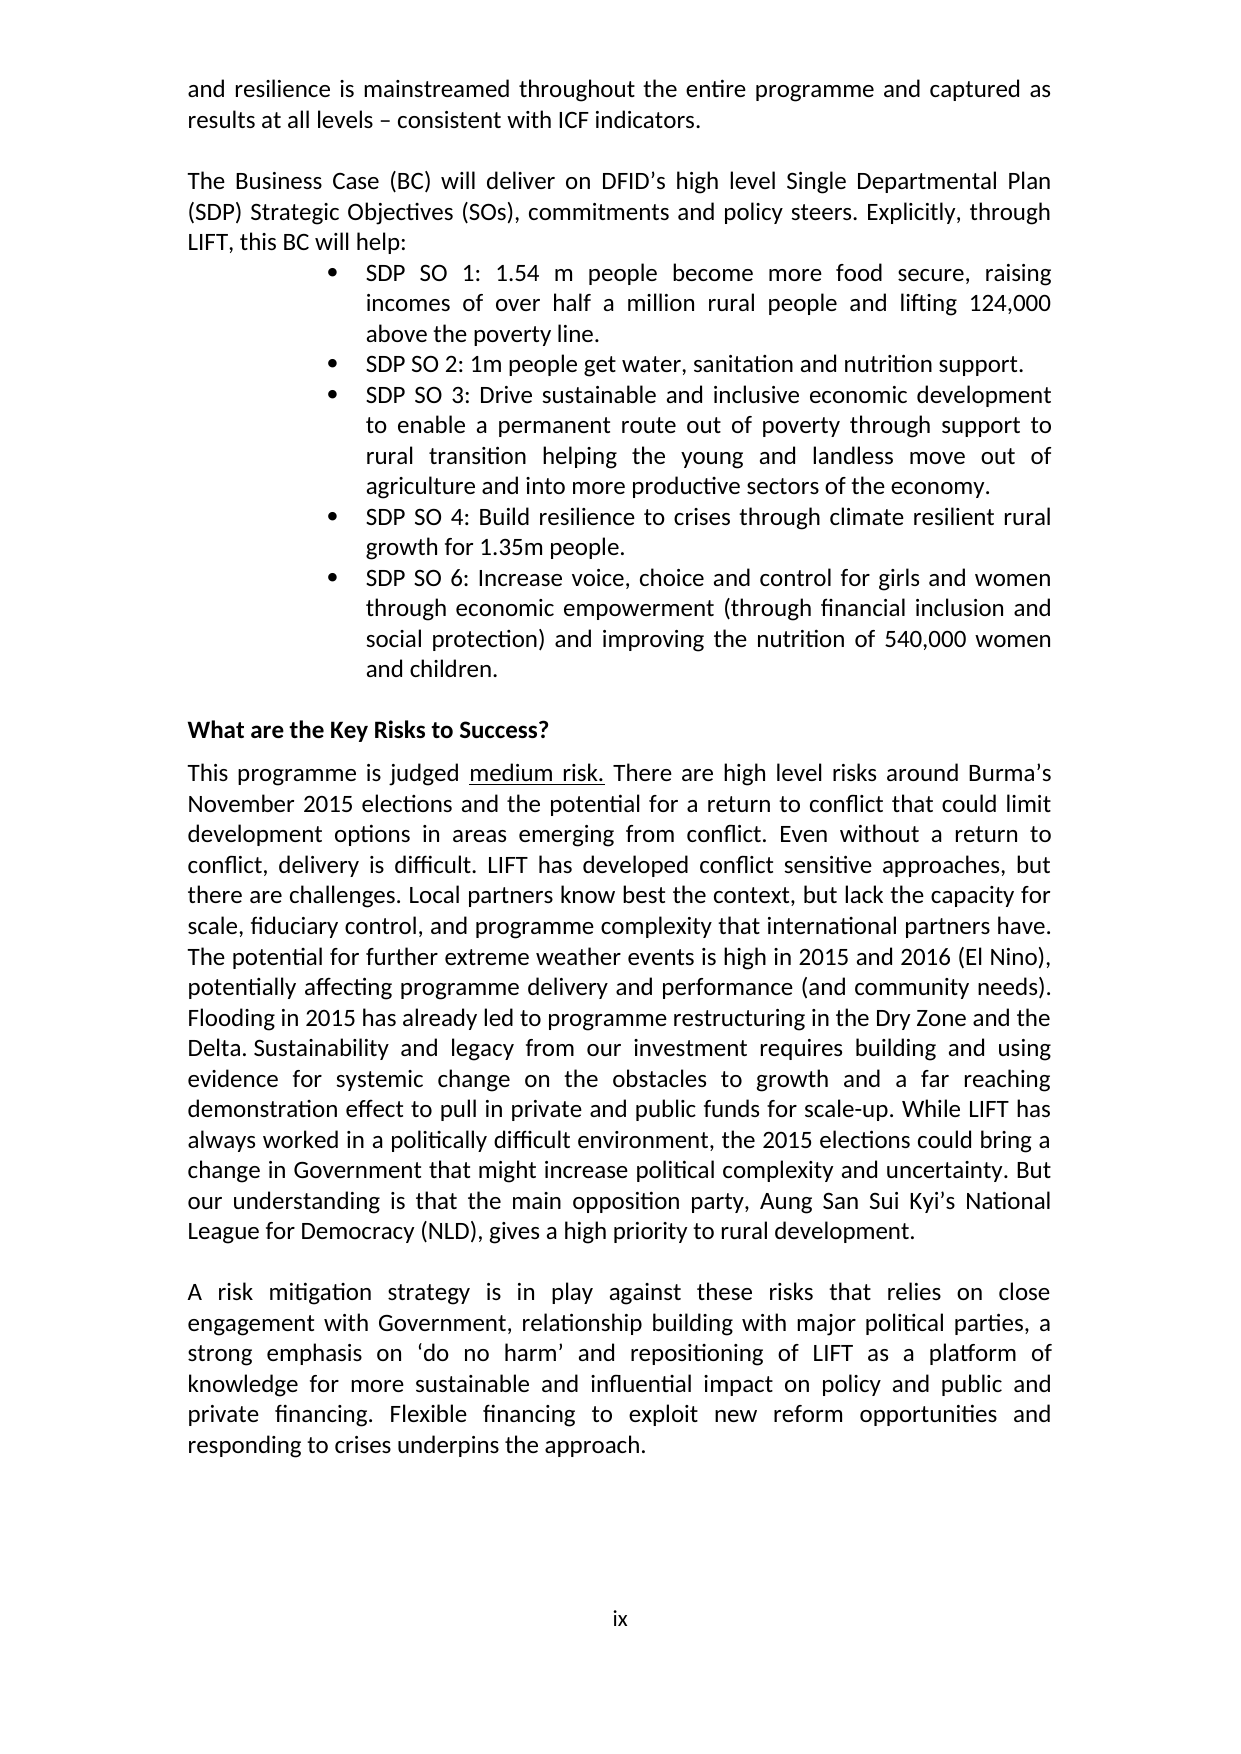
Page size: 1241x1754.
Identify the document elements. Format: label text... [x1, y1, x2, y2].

list A risk mitigation strategy is in play against these risks that relies on close engagement with Government, relationship building with major political parties, a strong emphasis on ‘do no harm’ and repositioning of LIFT as a platform of knowledge for more sustainable and influential impact on policy and public and private financing. Flexible financing to exploit new reform opportunities and responding to crises underpins the approach. [187, 1276, 1053, 1459]
list SDP SO 1: 1.54 m people become more food secure, raising incomes of over half a million rural people and lifting 124,000 above the poverty line. [328, 257, 1053, 348]
text and resilience is mainstreamed throughout the entire programme and captured as results at all levels – consistent with ICF indicators. [187, 73, 1053, 134]
list SDP SO 4: Build resilience to crises through climate resilient rural growth for 1.35m people. [328, 501, 1053, 562]
list SDP SO 2: 1m people get water, sanitation and nutrition support. [328, 348, 1053, 379]
list SDP SO 6: Increase voice, choice and control for girls and women through economic empowerment (through financial inclusion and social protection) and improving the nutrition of 540,000 women and children. [328, 562, 1053, 684]
list The Business Case (BC) will deliver on DFID’s high level Single Departmental Plan (SDP) Strategic Objectives (SOs), commitments and policy steers. Explicitly, through LIFT, this BC will help: [187, 165, 1053, 257]
list SDP SO 3: Drive sustainable and inclusive economic development to enable a permanent route out of poverty through support to rural transition helping the young and landless move out of agriculture and into more productive sectors of the economy. [328, 379, 1053, 501]
text What are the Key Risks to Success? [187, 714, 1053, 745]
text This programme is judged medium risk. There are high level risks around Burma’s November 2015 elections and the potential for a return to conflict that could limit development options in areas emerging from conflict. Even without a return to conflict, delivery is difficult. LIFT has developed conflict sensitive approaches, but there are challenges. Local partners know best the context, but lack the capacity for scale, fiduciary control, and programme complexity that international partners have. The potential for further extreme weather events is high in 2015 and 2016 (El Nino), potentially affecting programme delivery and performance (and community needs). Flooding in 2015 has already led to programme restructuring in the Dry Zone and the Delta. Sustainability and legacy from our investment requires building and using evidence for systemic change on the obstacles to growth and a far reaching demonstration effect to pull in private and public funds for scale-up. While LIFT has always worked in a politically difficult environment, the 2015 elections could bring a change in Government that might increase political complexity and uncertainty. But our understanding is that the main opposition party, Aung San Sui Kyi’s National League for Democracy (NLD), gives a high priority to rural development. [187, 757, 1053, 1246]
